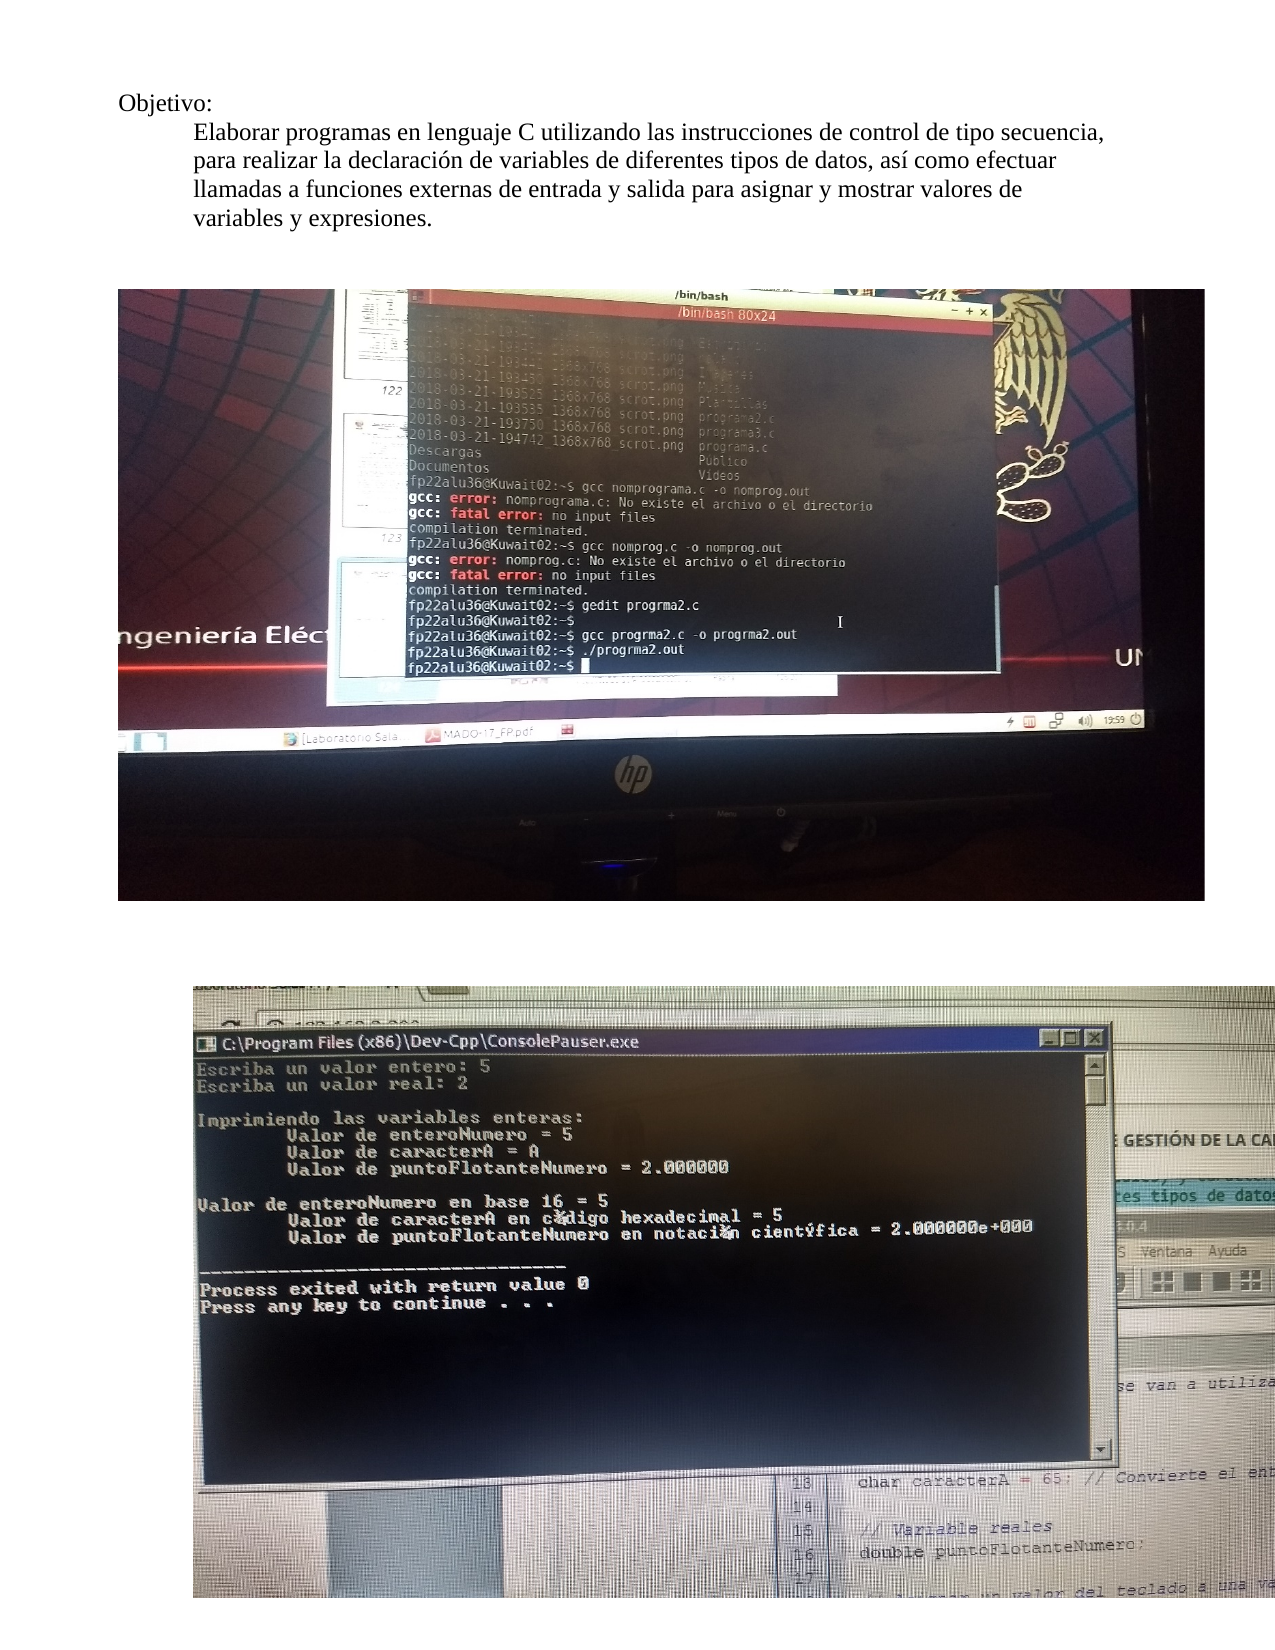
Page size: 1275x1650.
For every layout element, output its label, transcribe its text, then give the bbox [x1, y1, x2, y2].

text variables y expresiones. [118, 203, 1205, 232]
text para realizar la declaración de variables de diferentes tipos de datos, así como efectuar [118, 145, 1205, 174]
text Elaborar programas en lenguaje C utilizando las instrucciones de control de tipo secuencia, [118, 117, 1205, 145]
text llamadas a funciones externas de entrada y salida para asignar y mostrar valores de [118, 174, 1205, 203]
text Objetivo: [118, 88, 1205, 117]
